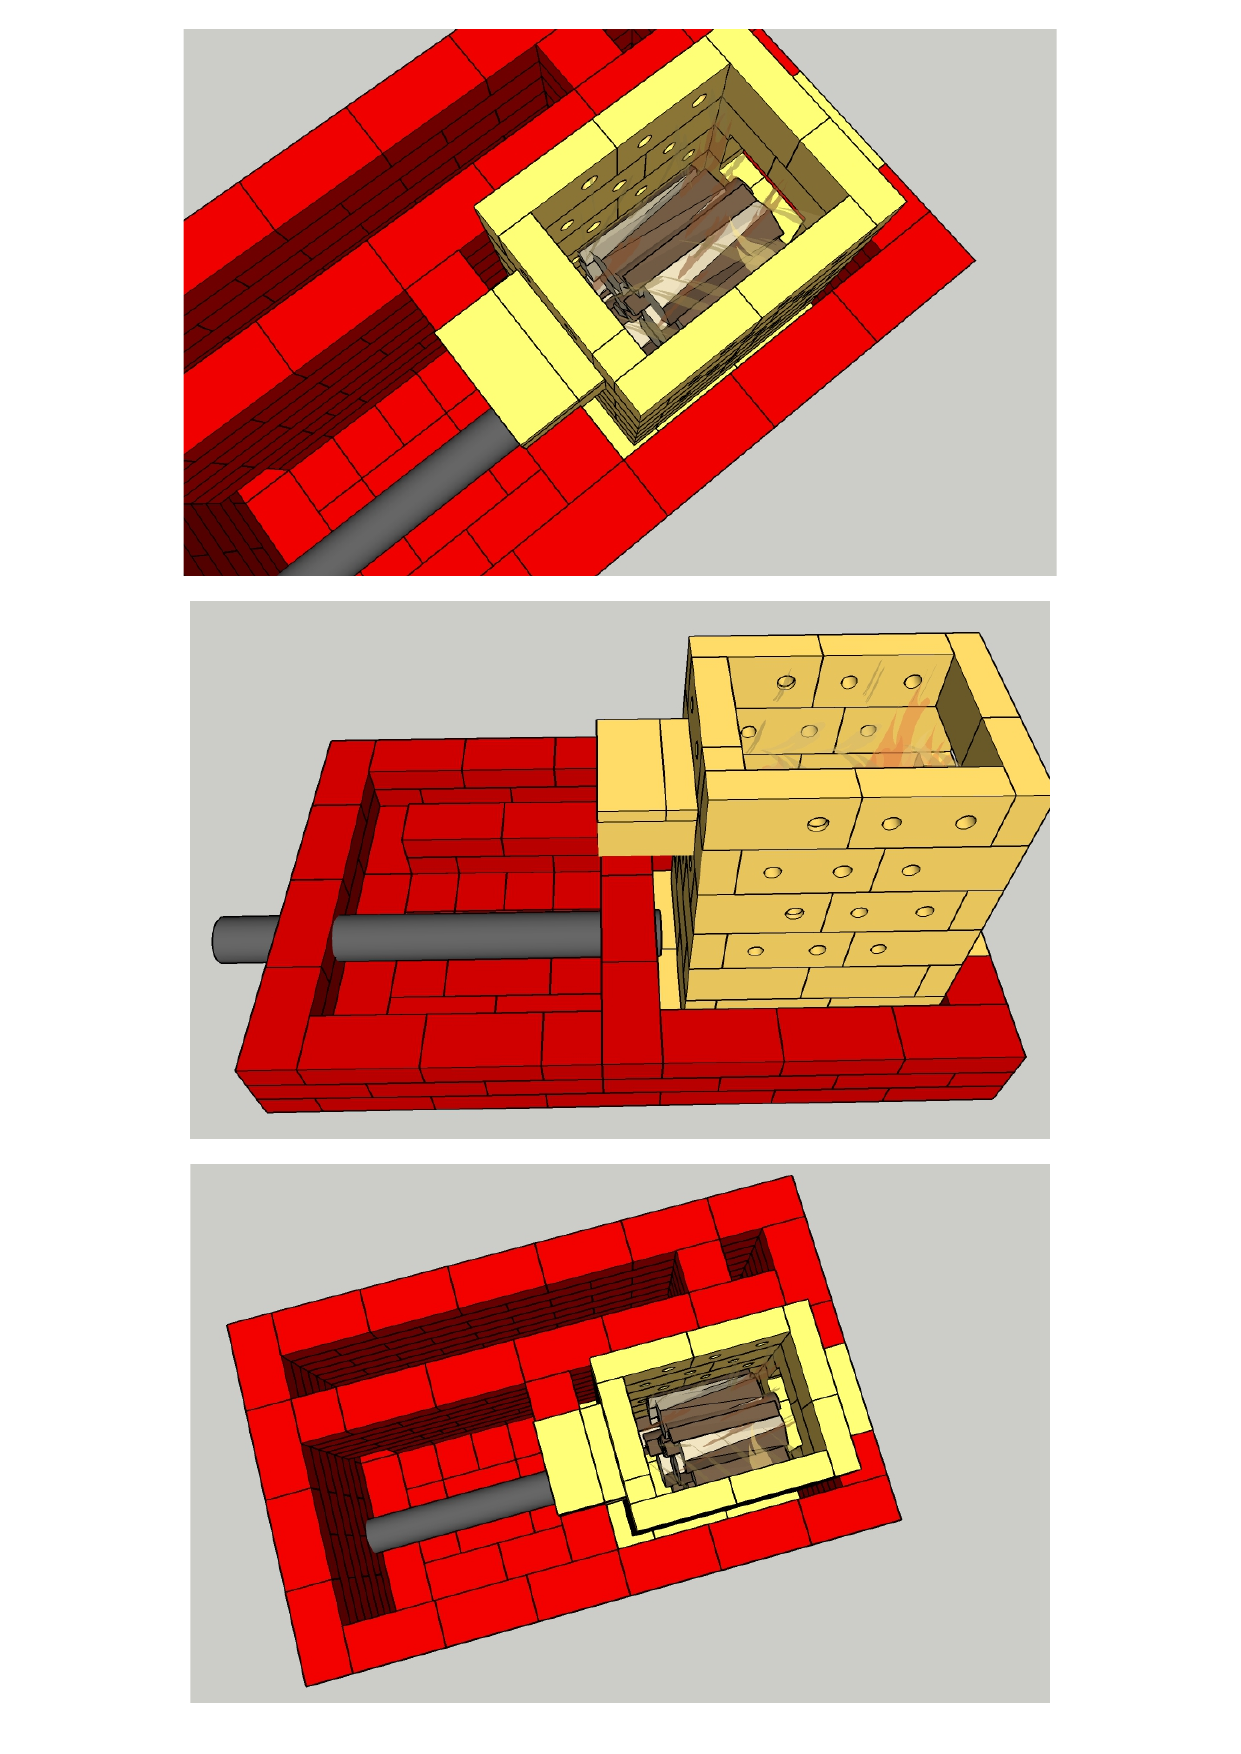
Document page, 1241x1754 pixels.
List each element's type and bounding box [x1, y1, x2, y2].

picture [190, 1164, 1050, 1703]
picture [183, 29, 1057, 576]
picture [190, 601, 1050, 1139]
